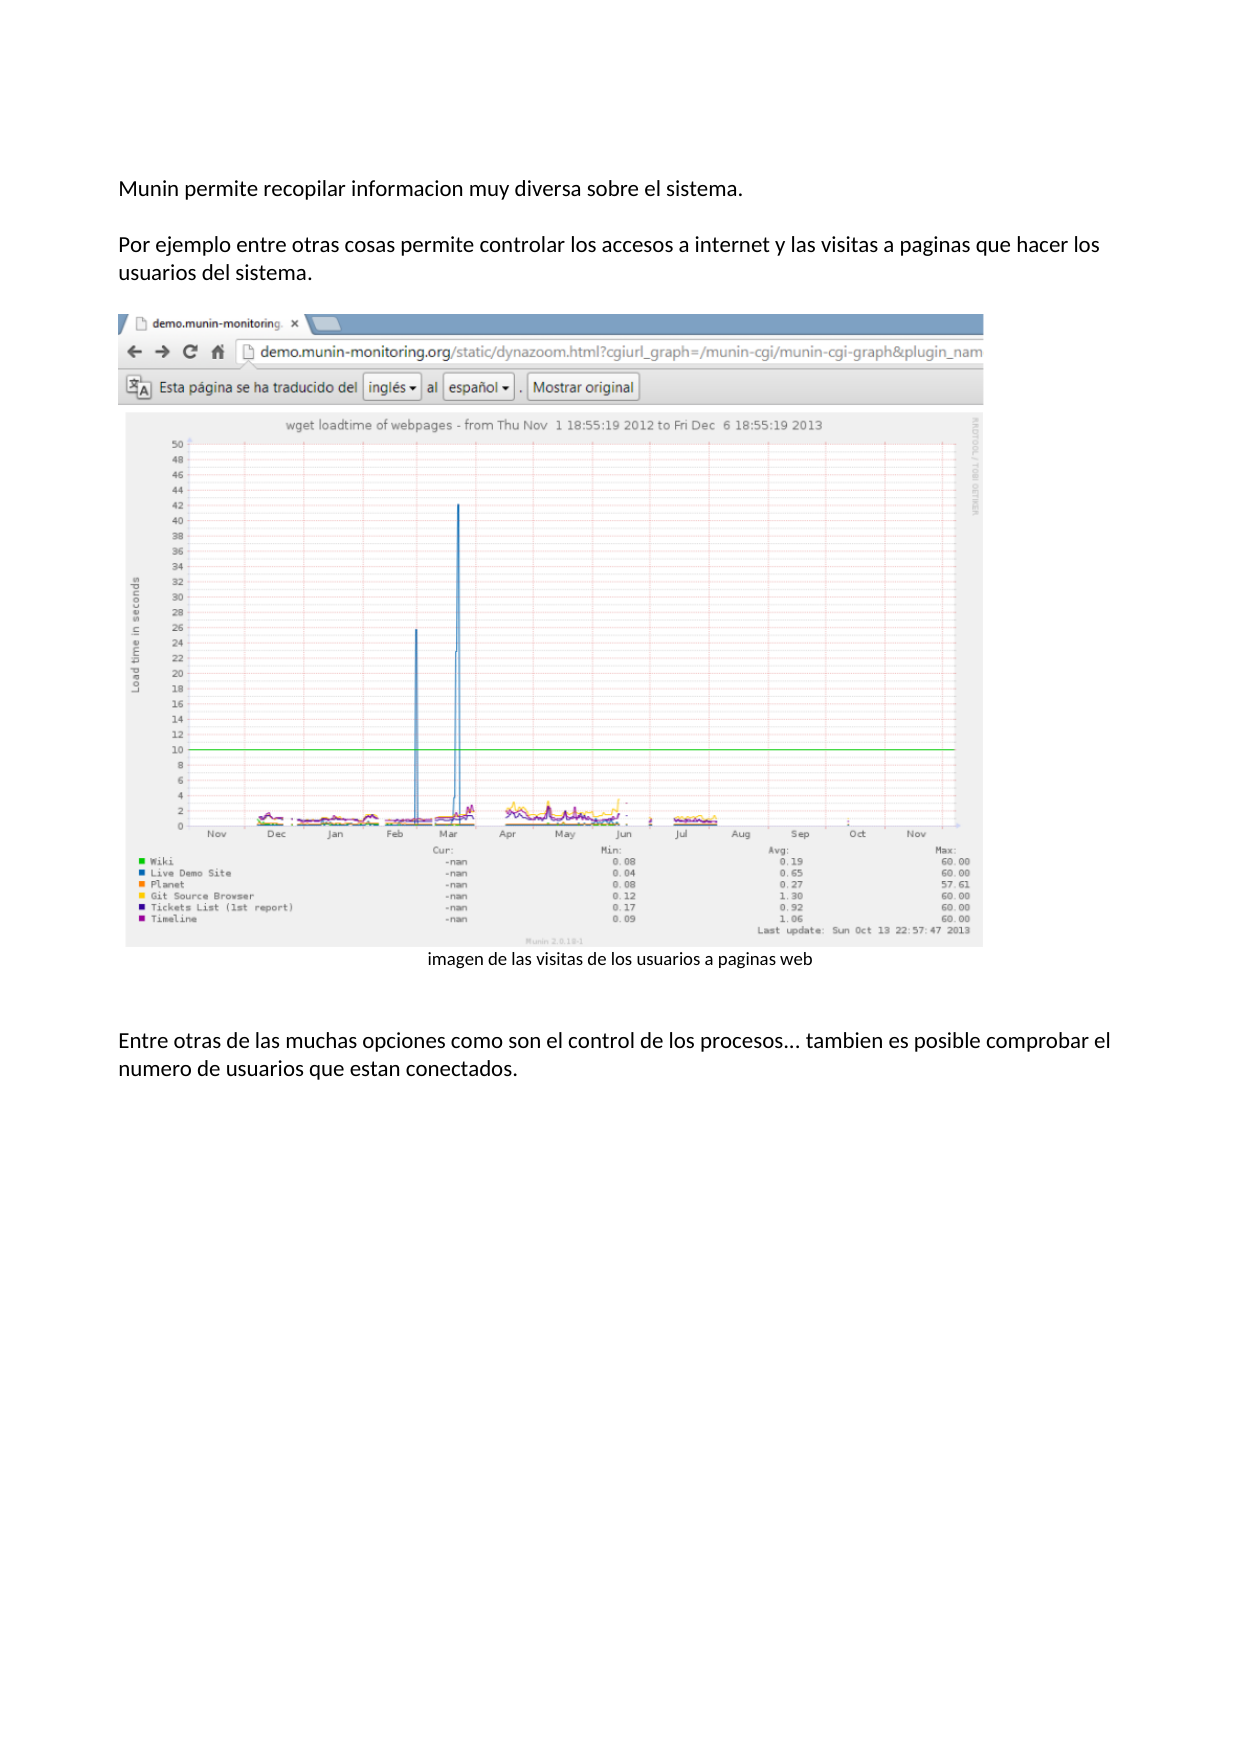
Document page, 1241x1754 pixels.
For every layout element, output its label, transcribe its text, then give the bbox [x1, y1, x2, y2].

text Por ejemplo entre otras cosas permite controlar los accesos a internet y las visitas a paginas que hacer los usuarios del sistema. [118, 230, 1122, 286]
text Entre otras de las muchas opciones como son el control de los procesos... tambien es posible comprobar el numero de usuarios que estan conectados. [118, 1026, 1122, 1082]
text imagen de las visitas de los usuarios a paginas web [118, 947, 1122, 970]
text Munin permite recopilar informacion muy diversa sobre el sistema. [118, 174, 1122, 202]
